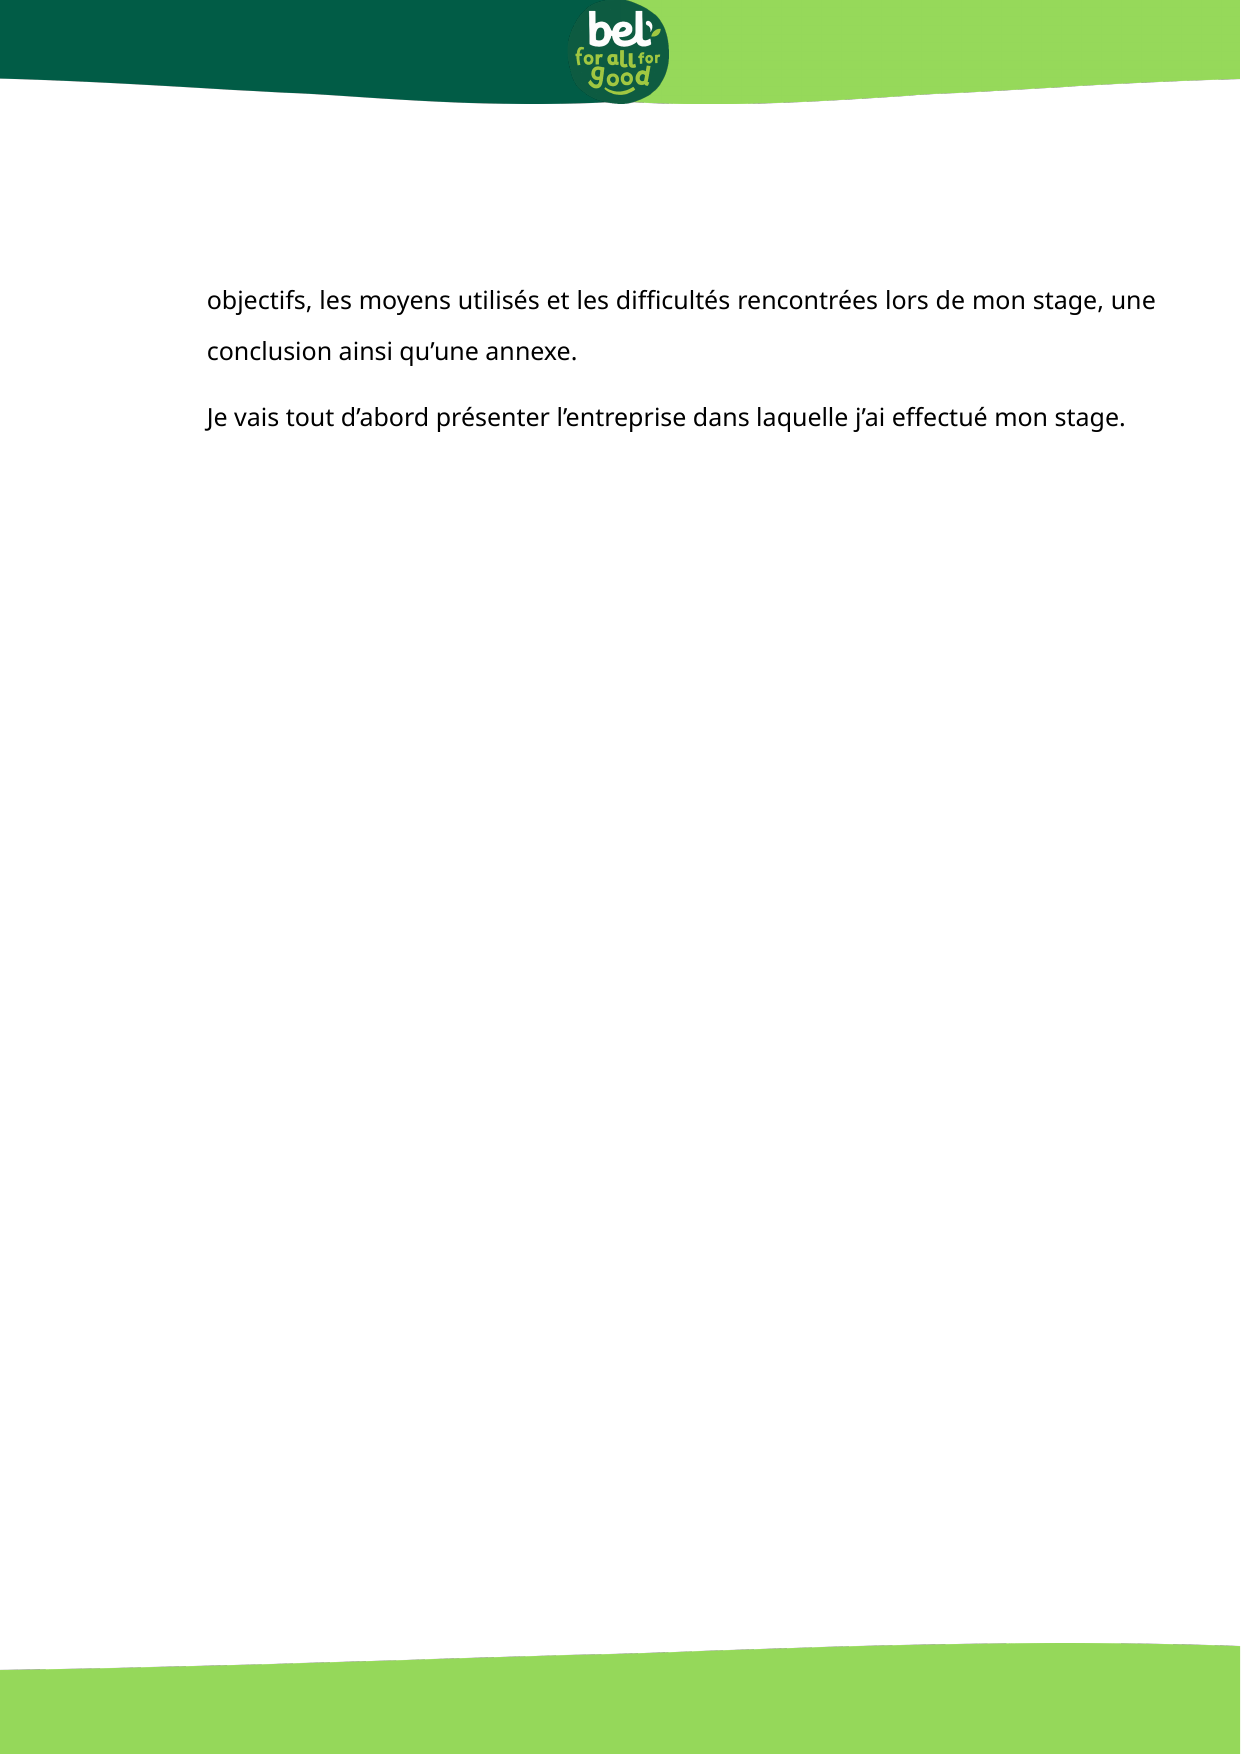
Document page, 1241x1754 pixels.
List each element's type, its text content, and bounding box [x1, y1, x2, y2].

text Je vais tout d’abord présenter l’entreprise dans laquelle j’ai effectué mon stage. [177, 352, 1181, 433]
picture [0, 0, 1240, 104]
text Ainsi ce rapport va permettre de décrire le déroulement de mon stage, il est séparé en plusieurs parties distinctes (voir Table des matières) : la présentation détaillée de l’entreprise et de son environnement économique, les missions, les objectifs, les moyens utilisés et les difficultés rencontrées lors de mon stage, une conclusion ainsi qu’une annexe. [177, 235, 1181, 352]
picture [0, 1643, 1241, 1754]
